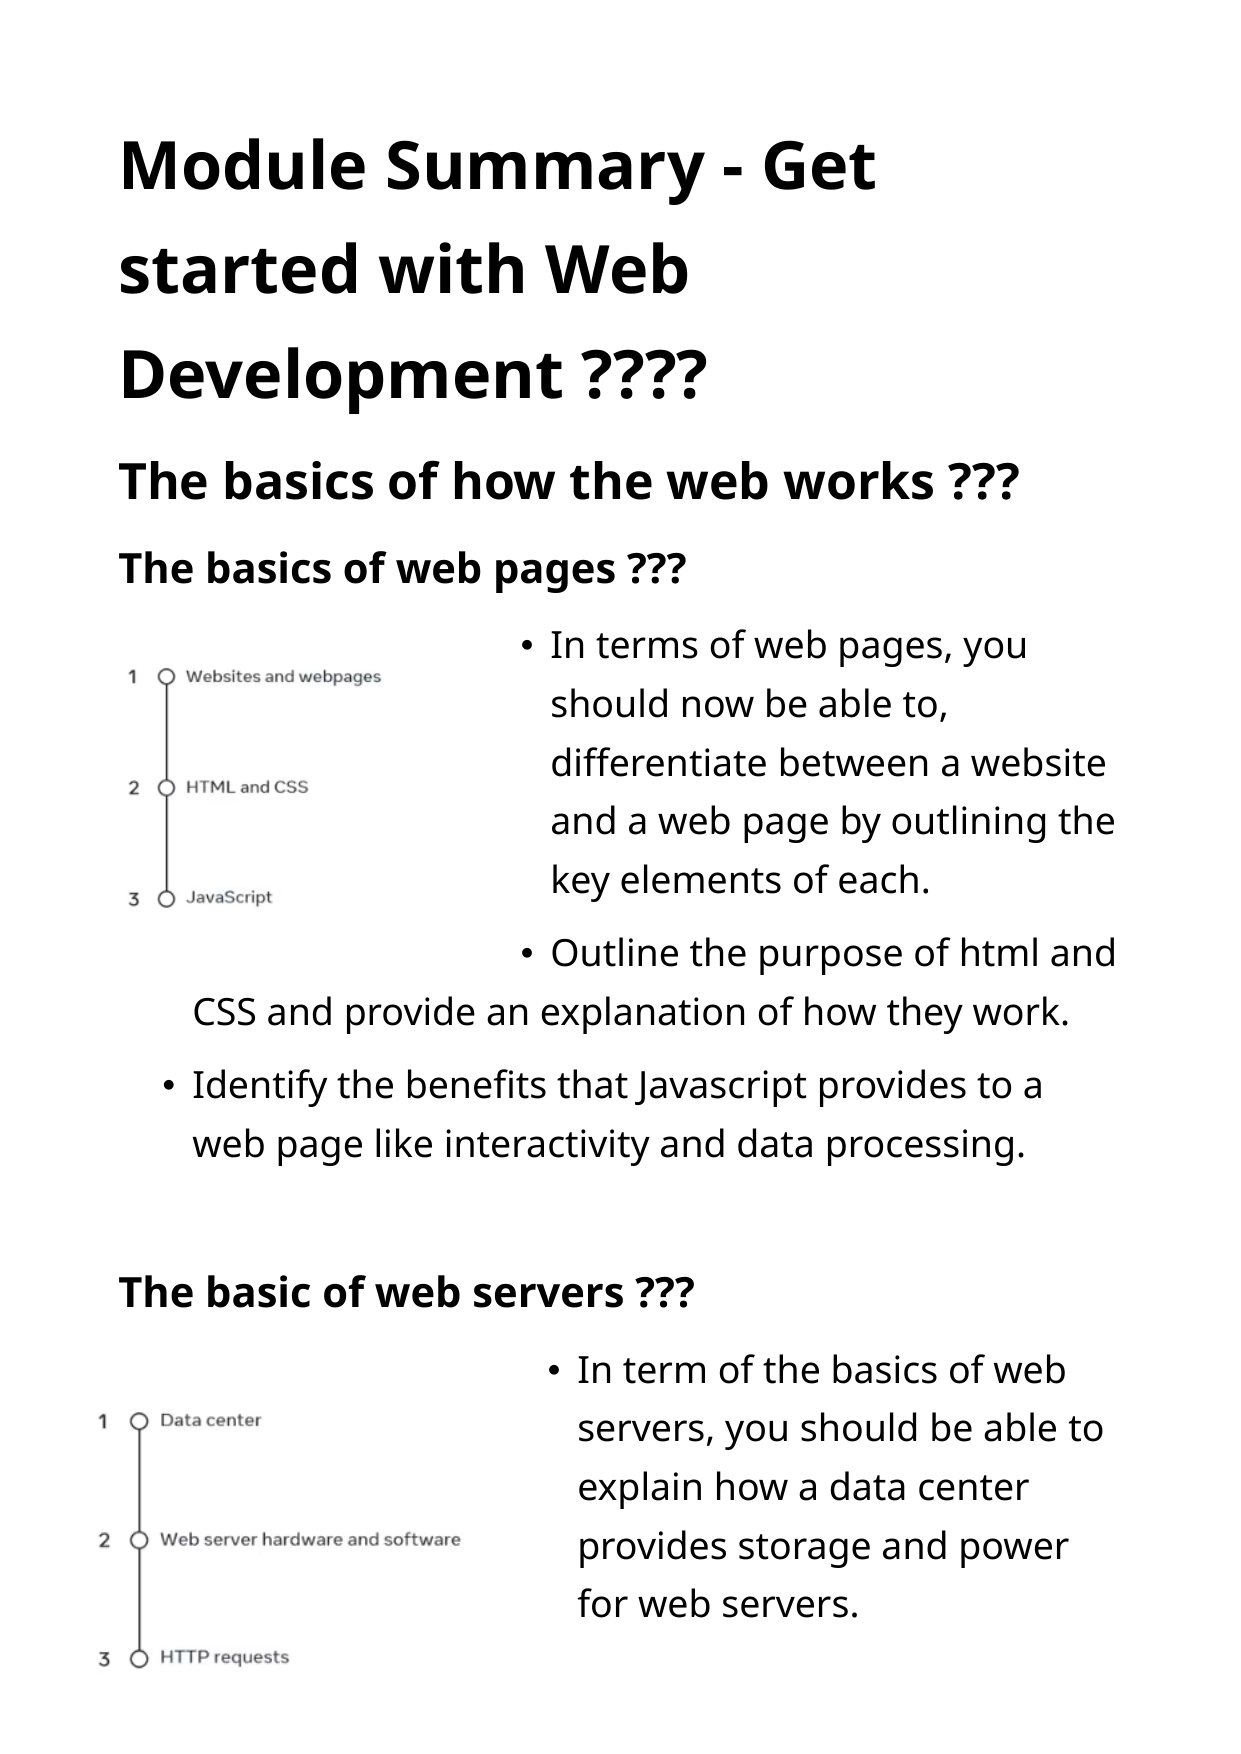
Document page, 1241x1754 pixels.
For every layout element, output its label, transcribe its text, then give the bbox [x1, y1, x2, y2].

list In terms of web pages, you should now be able to, differentiate between a website and a web page by outlining the key elements of each. [162, 618, 1122, 904]
text The basic of web servers ??? [118, 1263, 1122, 1320]
list Outline the purpose of html and CSS and provide an explanation of how they work. [162, 926, 1122, 1036]
text The basics of how the web works ??? [118, 446, 1122, 514]
list Identify the benefits that Javascript provides to a web page like interactivity and data processing. [162, 1058, 1122, 1168]
text Module Summary - Get started with Web Development ???? [118, 118, 1122, 418]
picture [44, 622, 477, 944]
picture [32, 1354, 504, 1715]
text The basics of web pages ??? [118, 539, 1122, 596]
list In term of the basics of web servers, you should be able to explain how a data center provides storage and power for web servers. [162, 1343, 1122, 1629]
